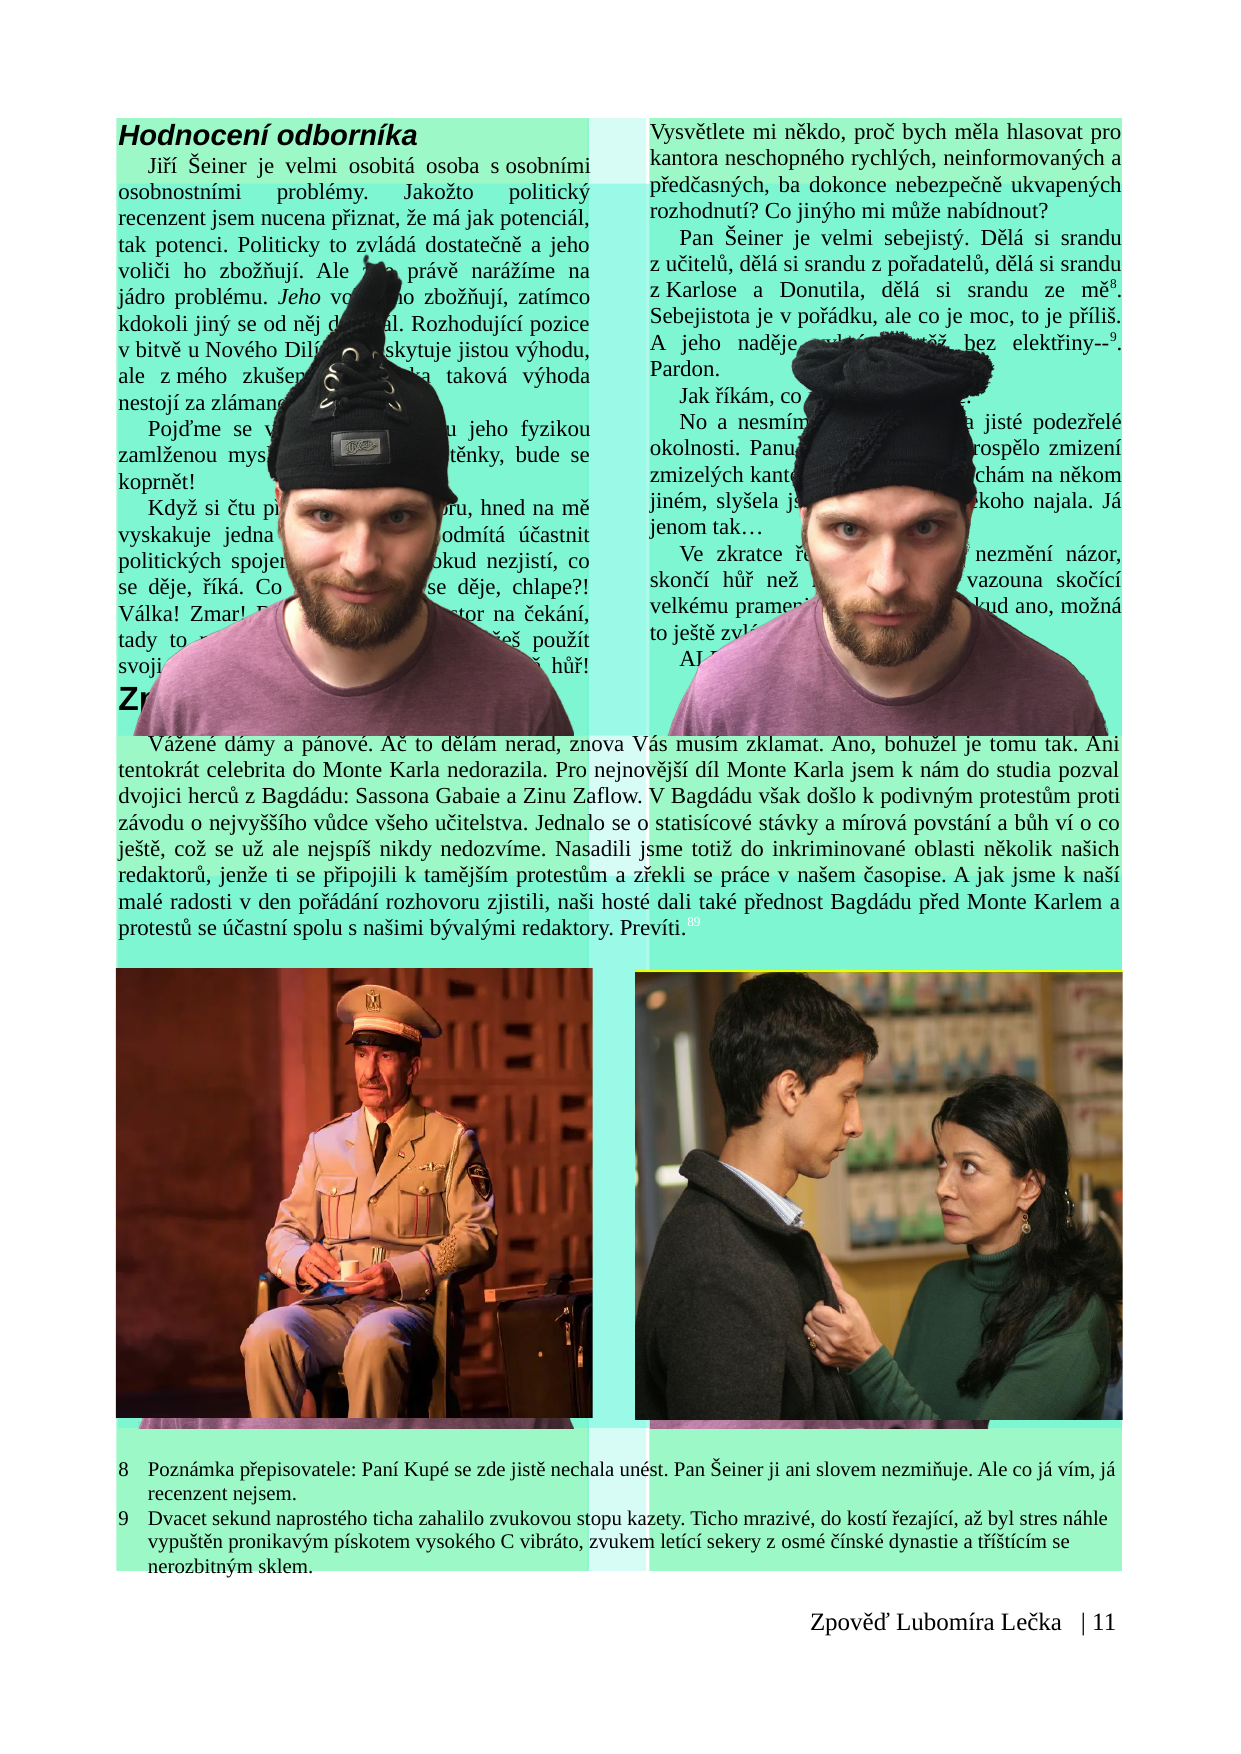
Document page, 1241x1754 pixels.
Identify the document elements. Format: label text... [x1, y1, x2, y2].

table_header [589, 736, 647, 875]
subtitle Korespondent [589, 1457, 647, 1505]
text Dvacet sekund naprostého ticha zahalilo zvukovou stopu kazety. Ticho mrazivé, do kostí řezající, až byl stres náhle vypuštěn pronikavým pískotem vysokého C vibráto, zvukem letící sekery z osmé čínské dynastie a tříštícím se nerozbitným sklem. [118, 1540, 1122, 1578]
picture [115, 841, 593, 1429]
subtitle Voile tchéque A-MOK 2020 [589, 1505, 647, 1571]
picture [131, 146, 574, 736]
picture [635, 144, 1123, 1429]
